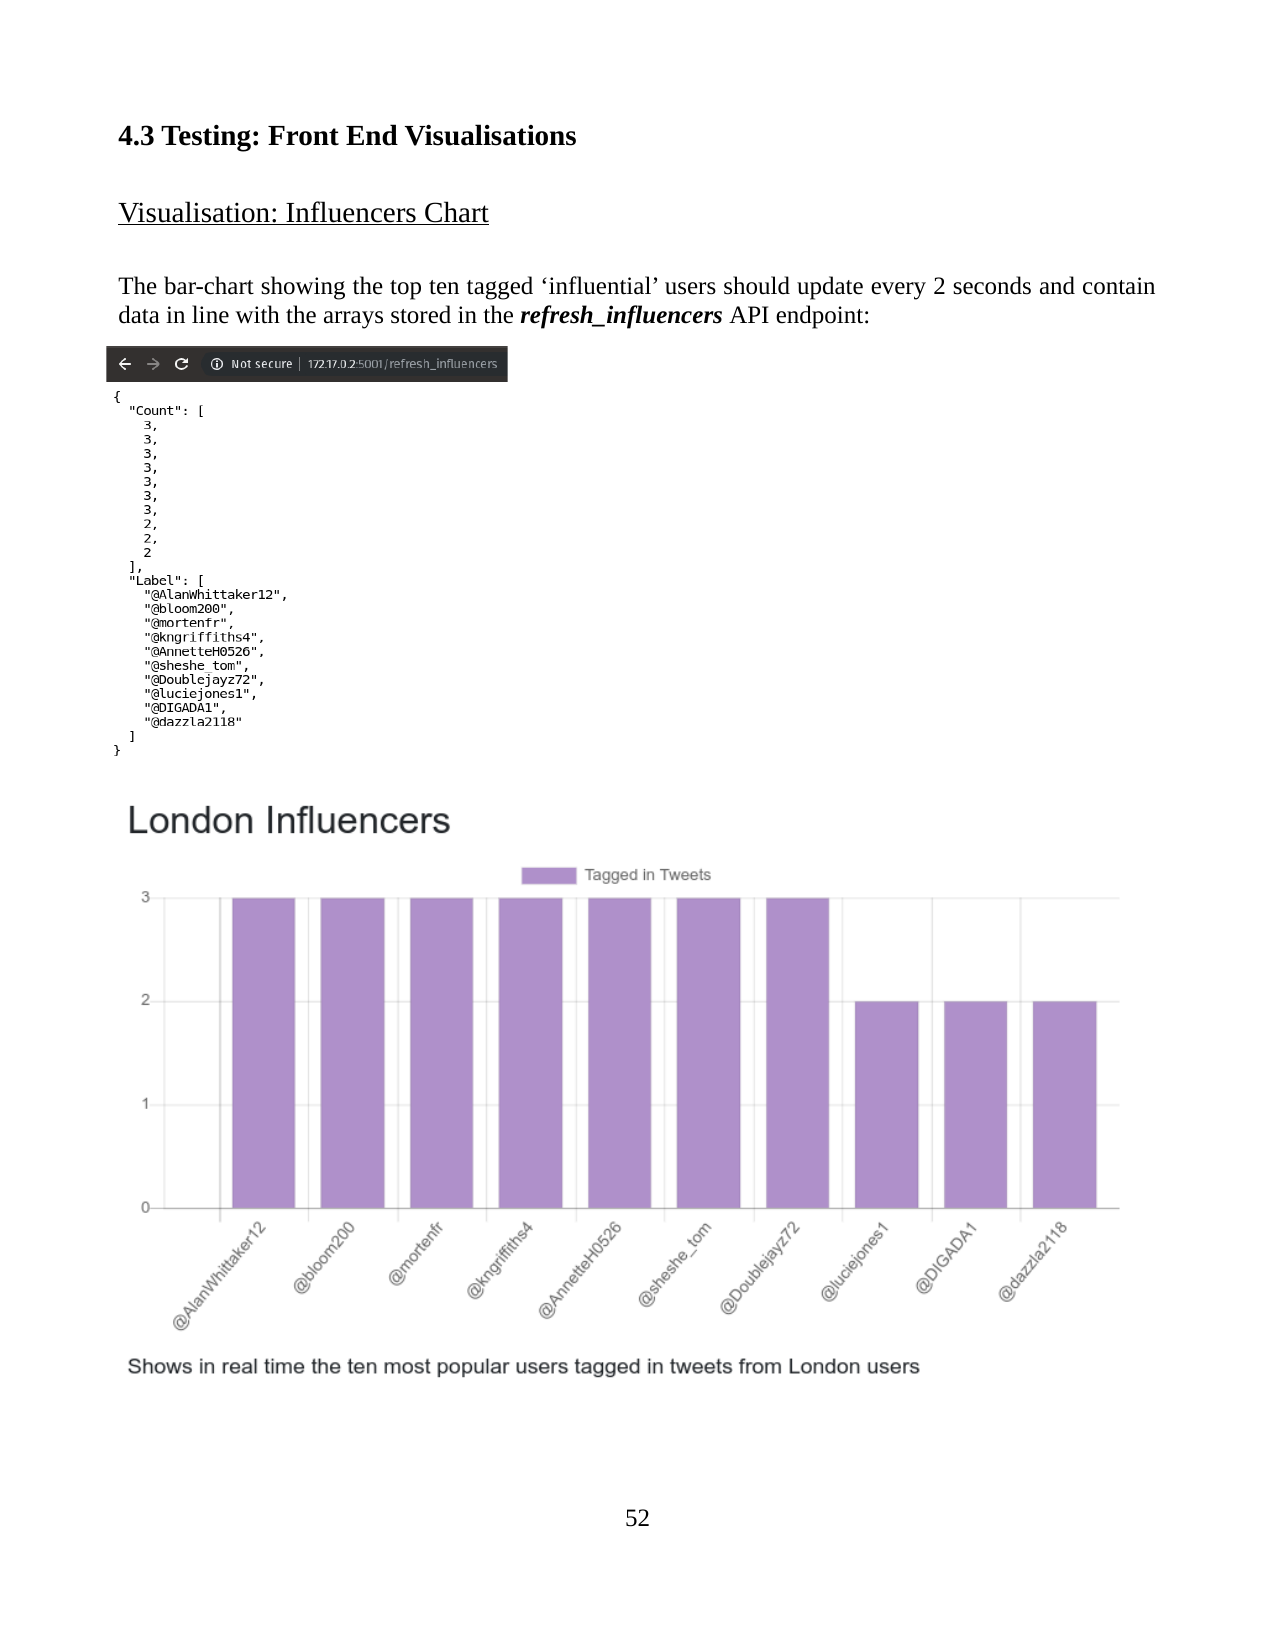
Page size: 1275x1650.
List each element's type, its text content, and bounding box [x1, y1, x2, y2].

text 4.3 Testing: Front End Visualisations [118, 118, 1157, 152]
text Visualisation: Influencers Chart [118, 195, 1157, 228]
picture [106, 346, 508, 771]
text The bar-chart showing the top ten tagged ‘influential’ users should update every 2 seconds and contain data in line with the arrays stored in the refresh_influencers API endpoint: [118, 271, 1157, 329]
picture [93, 785, 1132, 1402]
